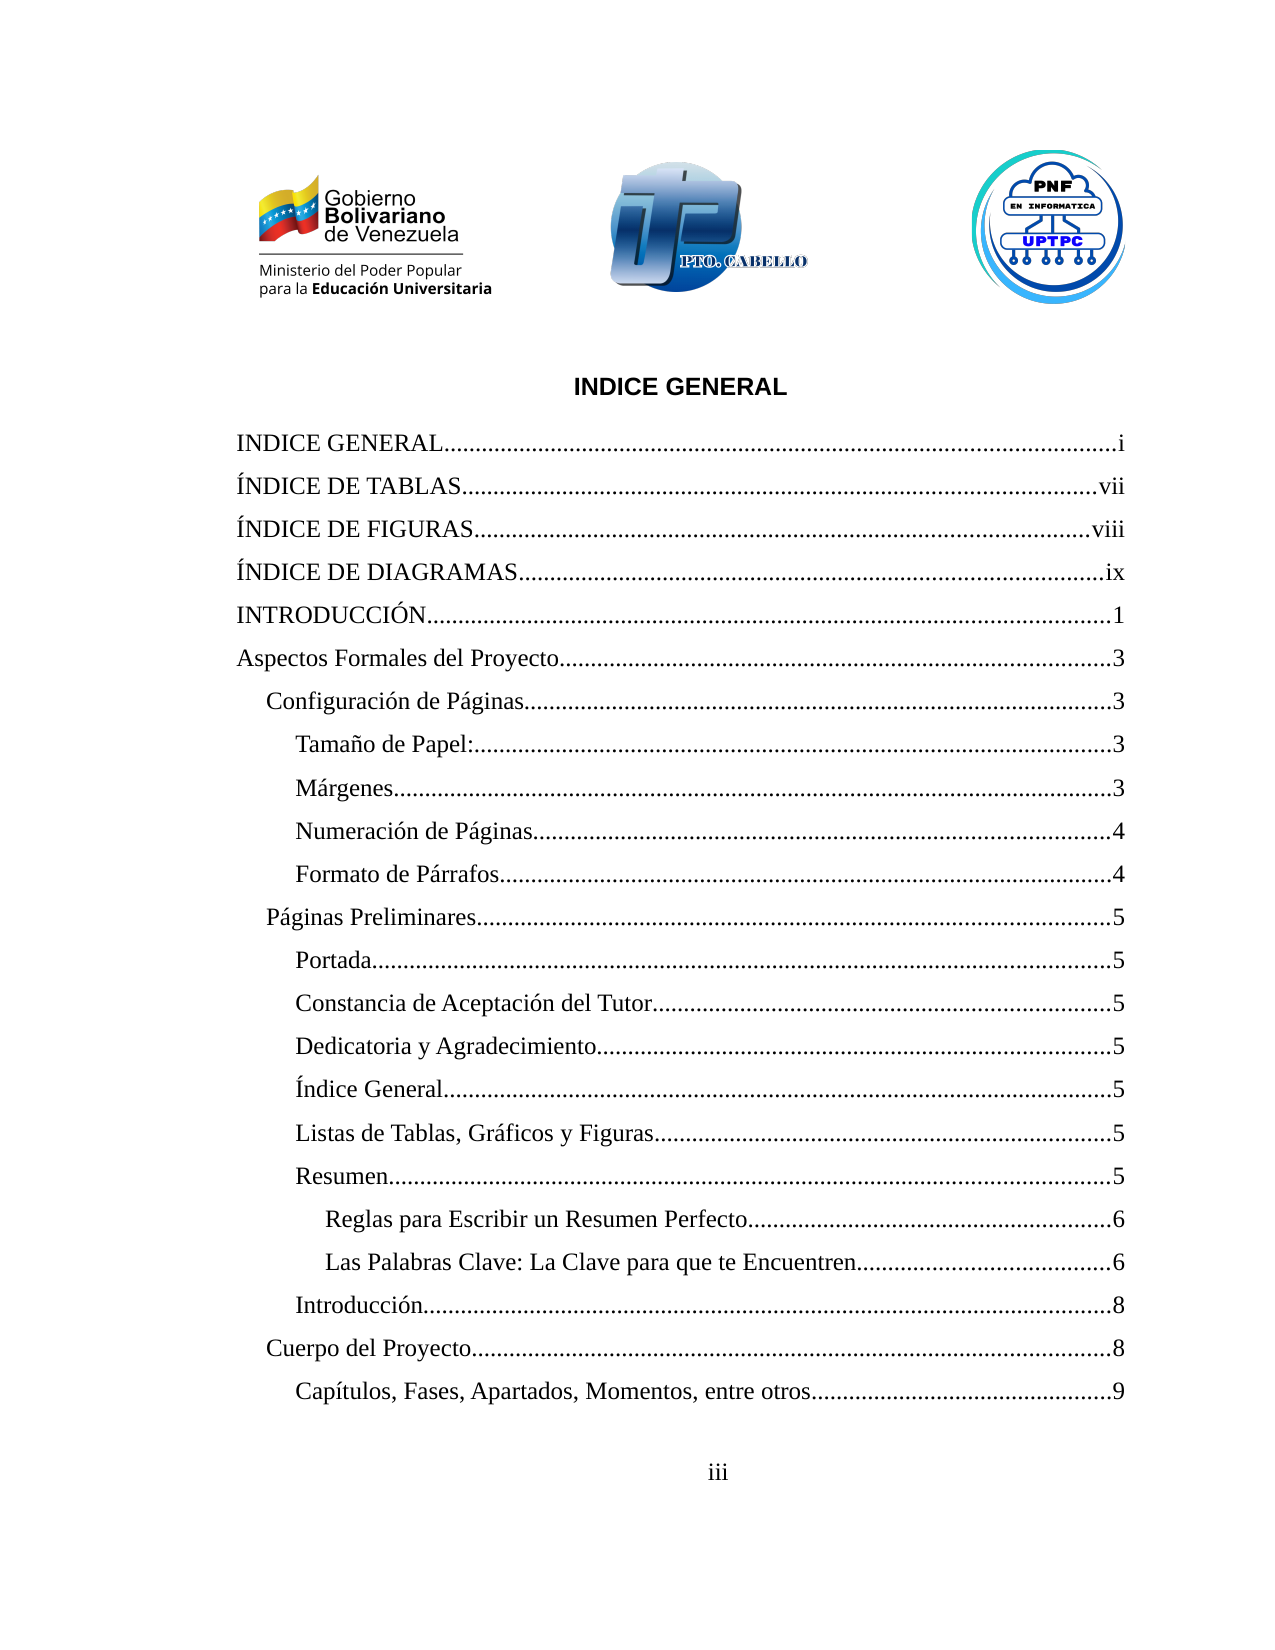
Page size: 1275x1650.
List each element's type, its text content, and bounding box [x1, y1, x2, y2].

text ÍNDICE DE DIAGRAMAS ix [236, 557, 1125, 586]
text Constancia de Aceptación del Tutor 5 [295, 988, 1125, 1017]
text Aspectos Formales del Proyecto 3 [236, 643, 1125, 672]
text Tamaño de Papel: 3 [295, 729, 1125, 758]
subtitle INDICE GENERAL [236, 372, 1125, 401]
text Reglas para Escribir un Resumen Perfecto 6 [325, 1204, 1125, 1233]
text Formato de Párrafos 4 [295, 859, 1125, 888]
picture [236, 158, 510, 310]
text ÍNDICE DE TABLAS vii [236, 471, 1125, 499]
picture [971, 150, 1125, 304]
text Introducción 8 [295, 1290, 1125, 1319]
text Cuerpo del Proyecto 8 [266, 1333, 1125, 1362]
picture [605, 151, 810, 303]
text Dedicatoria y Agradecimiento 5 [295, 1031, 1125, 1060]
text Las Palabras Clave: La Clave para que te Encuentren 6 [325, 1247, 1125, 1276]
text INDICE GENERAL i [236, 428, 1125, 456]
text Capítulos, Fases, Apartados, Momentos, entre otros 9 [295, 1376, 1125, 1405]
text INTRODUCCIÓN 1 [236, 600, 1125, 629]
text Portada 5 [295, 945, 1125, 974]
text Numeración de Páginas 4 [295, 816, 1125, 844]
text Índice General 5 [295, 1074, 1125, 1103]
text Configuración de Páginas 3 [266, 686, 1125, 715]
text Márgenes 3 [295, 773, 1125, 801]
text ÍNDICE DE FIGURAS viii [236, 514, 1125, 543]
text Listas de Tablas, Gráficos y Figuras 5 [295, 1118, 1125, 1146]
text Páginas Preliminares 5 [266, 902, 1125, 931]
text Resumen 5 [295, 1161, 1125, 1189]
